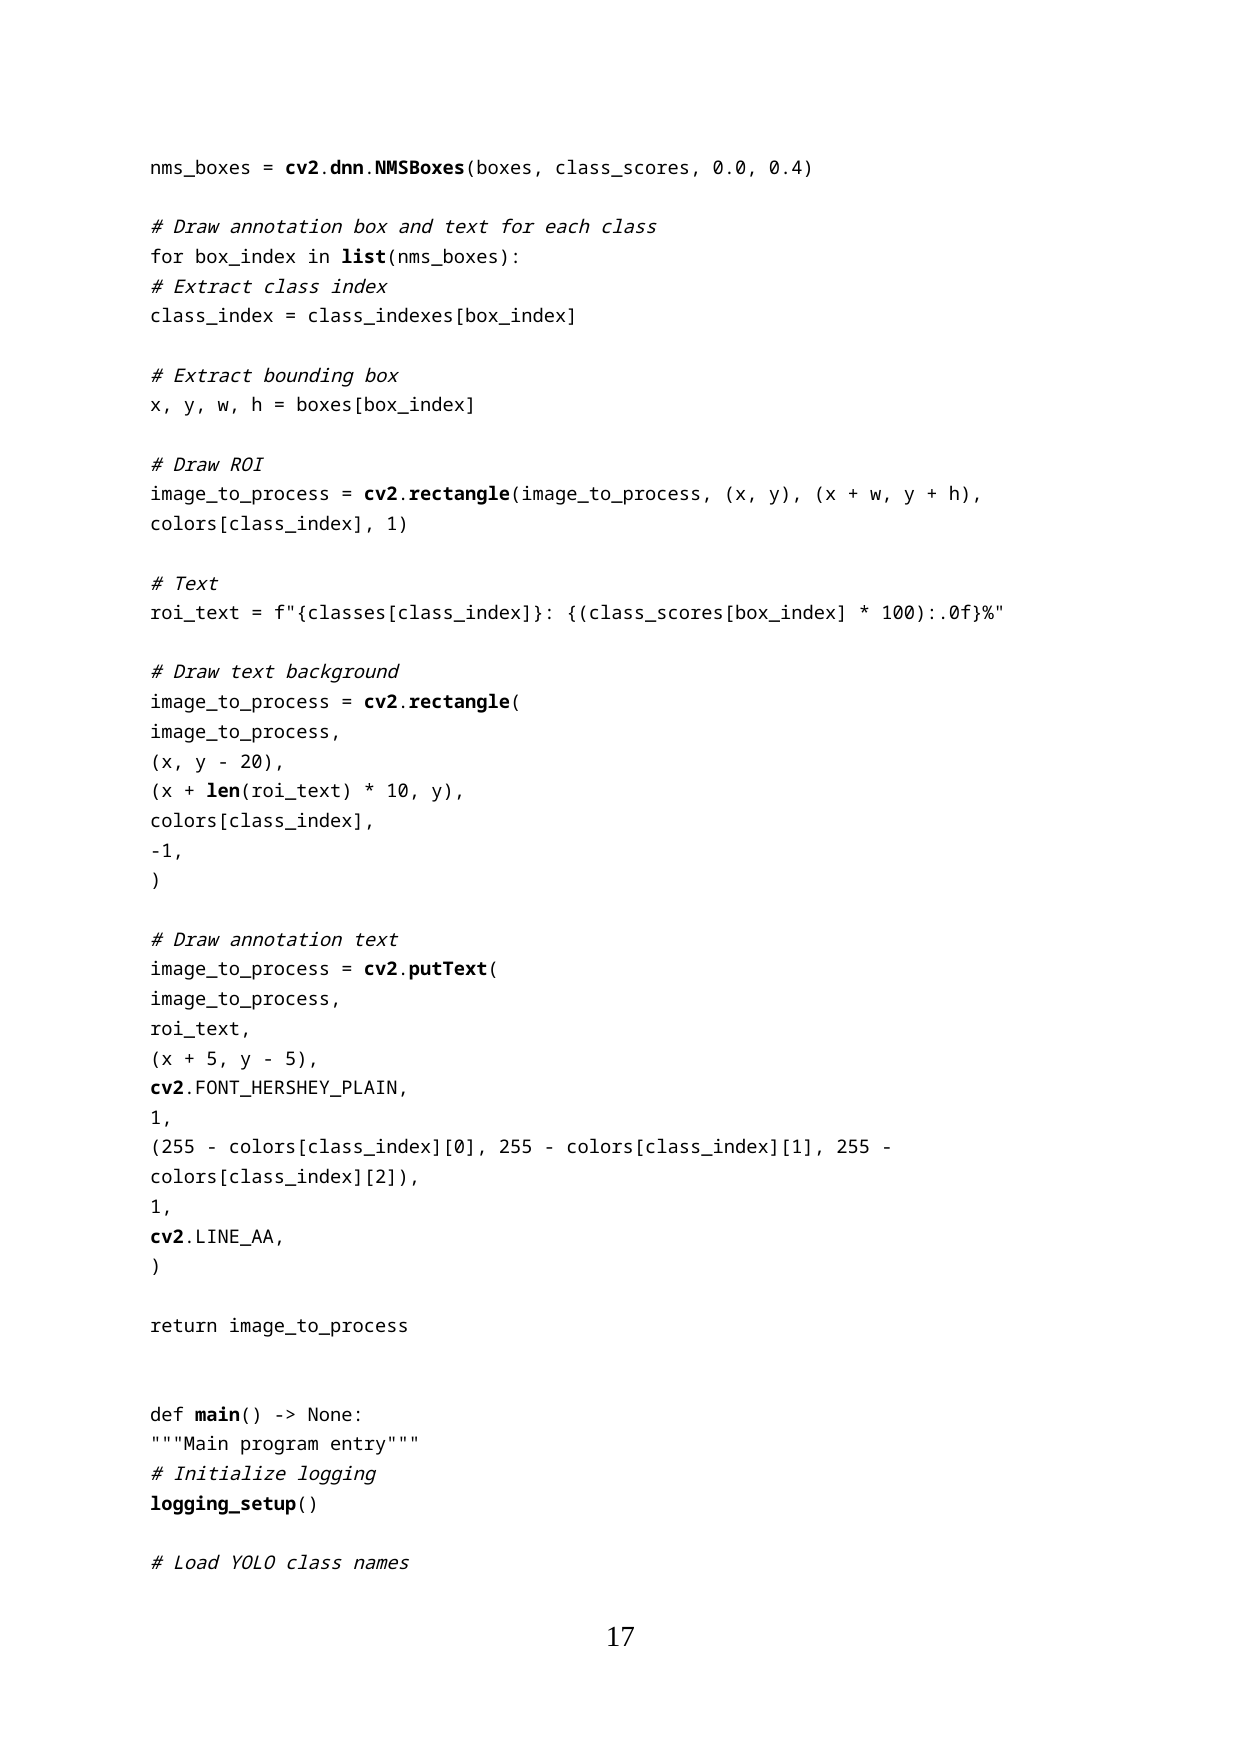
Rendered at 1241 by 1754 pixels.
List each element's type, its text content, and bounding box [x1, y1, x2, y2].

text (x + 5, y - 5), [150, 1041, 1090, 1070]
text image_to_process, [150, 981, 1090, 1011]
text 1, [150, 1189, 1090, 1219]
text # Draw annotation text [150, 922, 1090, 952]
text (x, y - 20), [150, 744, 1090, 773]
text -1, [150, 833, 1090, 862]
text image_to_process = cv2.rectangle(image_to_process, (x, y), (x + w, y + h), colors[class_index], 1) [150, 477, 1090, 536]
text colors[class_index], [150, 803, 1090, 833]
text (x + len(roi_text) * 10, y), [150, 773, 1090, 803]
text ) [150, 862, 1090, 892]
text def main() -> None: [150, 1397, 1090, 1426]
text return image_to_process [150, 1308, 1090, 1337]
text class_index = class_indexes[box_index] [150, 298, 1090, 328]
text """Main program entry""" [150, 1426, 1090, 1456]
text nms_boxes = cv2.dnn.NMSBoxes(boxes, class_scores, 0.0, 0.4) [150, 150, 1090, 180]
text 1, [150, 1100, 1090, 1130]
text # Extract class index [150, 269, 1090, 298]
text # Draw annotation box and text for each class [150, 209, 1090, 239]
text image_to_process = cv2.putText( [150, 952, 1090, 981]
text roi_text, [150, 1011, 1090, 1041]
text cv2.LINE_AA, [150, 1219, 1090, 1248]
text # Text [150, 566, 1090, 595]
text ) [150, 1248, 1090, 1278]
text # Extract bounding box [150, 358, 1090, 387]
text # Initialize logging [150, 1456, 1090, 1486]
text # Draw text background [150, 655, 1090, 684]
text (255 - colors[class_index][0], 255 - colors[class_index][1], 255 - colors[class_index][2]), [150, 1130, 1090, 1189]
text image_to_process, [150, 714, 1090, 744]
text for box_index in list(nms_boxes): [150, 239, 1090, 269]
text # Draw ROI [150, 447, 1090, 477]
text image_to_process = cv2.rectangle( [150, 684, 1090, 714]
text logging_setup() [150, 1486, 1090, 1515]
text x, y, w, h = boxes[box_index] [150, 387, 1090, 417]
text roi_text = f"{classes[class_index]}: {(class_scores[box_index] * 100):.0f}%" [150, 595, 1090, 625]
text # Load YOLO class names [150, 1545, 1090, 1575]
text cv2.FONT_HERSHEY_PLAIN, [150, 1070, 1090, 1100]
